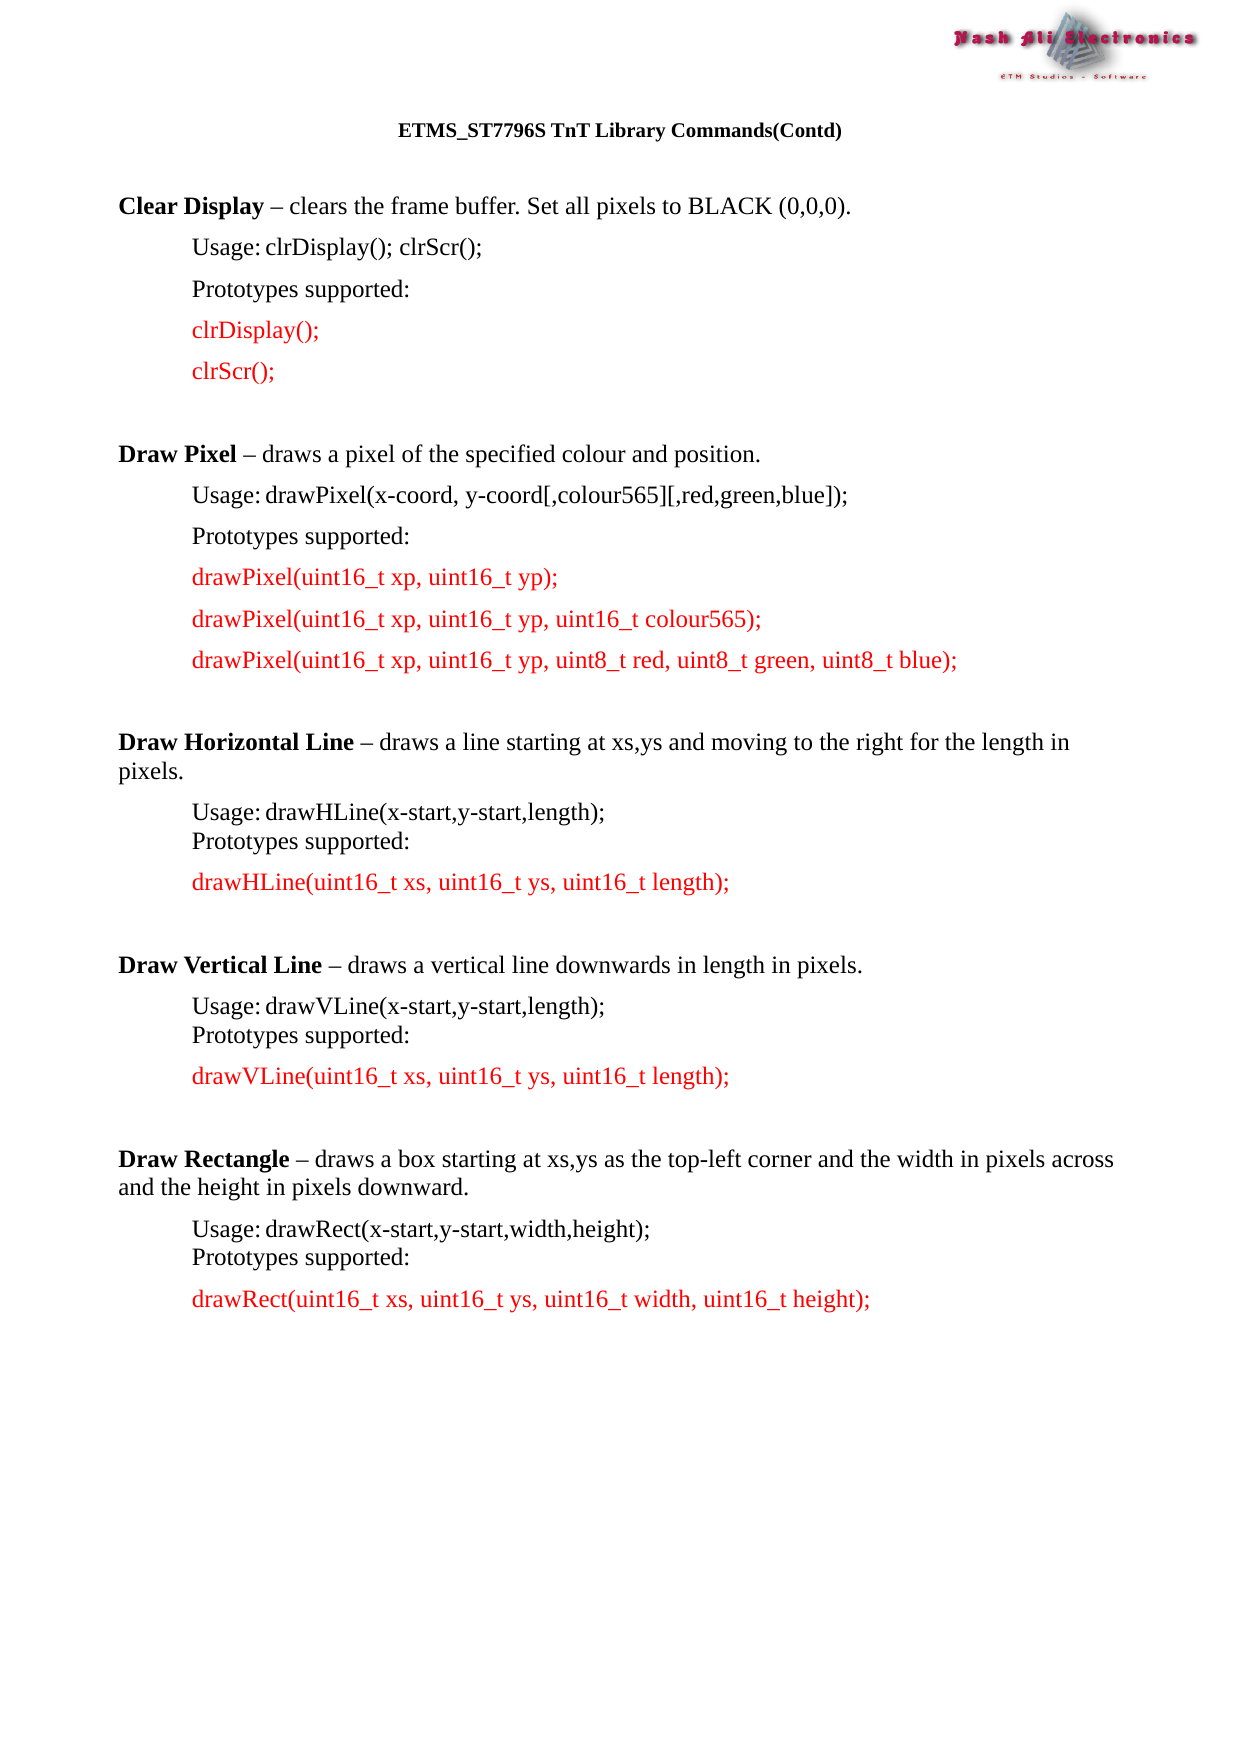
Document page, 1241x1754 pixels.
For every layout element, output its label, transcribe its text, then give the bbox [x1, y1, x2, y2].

text Usage: clrDisplay(); clrScr(); [118, 232, 1122, 261]
text Draw Horizontal Line – draws a line starting at xs,ys and moving to the right for the length in pixels. [118, 727, 1122, 785]
text drawPixel(uint16_t xp, uint16_t yp, uint8_t red, uint8_t green, uint8_t blue); [118, 645, 1122, 674]
text Prototypes supported: [118, 826, 1122, 855]
text Prototypes supported: [118, 1020, 1122, 1049]
text ETMS_ST7796S TnT Library Commands(Contd) [118, 118, 1122, 142]
text drawHLine(uint16_t xs, uint16_t ys, uint16_t length); [118, 867, 1122, 896]
text Prototypes supported: [118, 274, 1122, 302]
text Usage: drawVLine(x-start,y-start,length); [118, 991, 1122, 1020]
text drawRect(uint16_t xs, uint16_t ys, uint16_t width, uint16_t height); [118, 1284, 1122, 1312]
picture [917, 0, 1240, 89]
text drawVLine(uint16_t xs, uint16_t ys, uint16_t length); [118, 1061, 1122, 1090]
text Draw Vertical Line – draws a vertical line downwards in length in pixels. [118, 950, 1122, 979]
text drawPixel(uint16_t xp, uint16_t yp, uint16_t colour565); [118, 604, 1122, 632]
text Draw Rectangle – draws a box starting at xs,ys as the top-left corner and the width in pixels across and the height in pixels downward. [118, 1144, 1122, 1201]
text Prototypes supported: [118, 1242, 1122, 1271]
text Usage: drawRect(x-start,y-start,width,height); [118, 1214, 1122, 1242]
text drawPixel(uint16_t xp, uint16_t yp); [118, 562, 1122, 591]
text Usage: drawPixel(x-coord, y-coord[,colour565][,red,green,blue]); [118, 480, 1122, 509]
text clrScr(); [118, 356, 1122, 385]
text clrDisplay(); [118, 315, 1122, 344]
text Draw Pixel – draws a pixel of the specified colour and position. [118, 439, 1122, 467]
text Usage: drawHLine(x-start,y-start,length); [118, 797, 1122, 826]
text Clear Display – clears the frame buffer. Set all pixels to BLACK (0,0,0). [118, 191, 1122, 220]
text Prototypes supported: [118, 521, 1122, 550]
